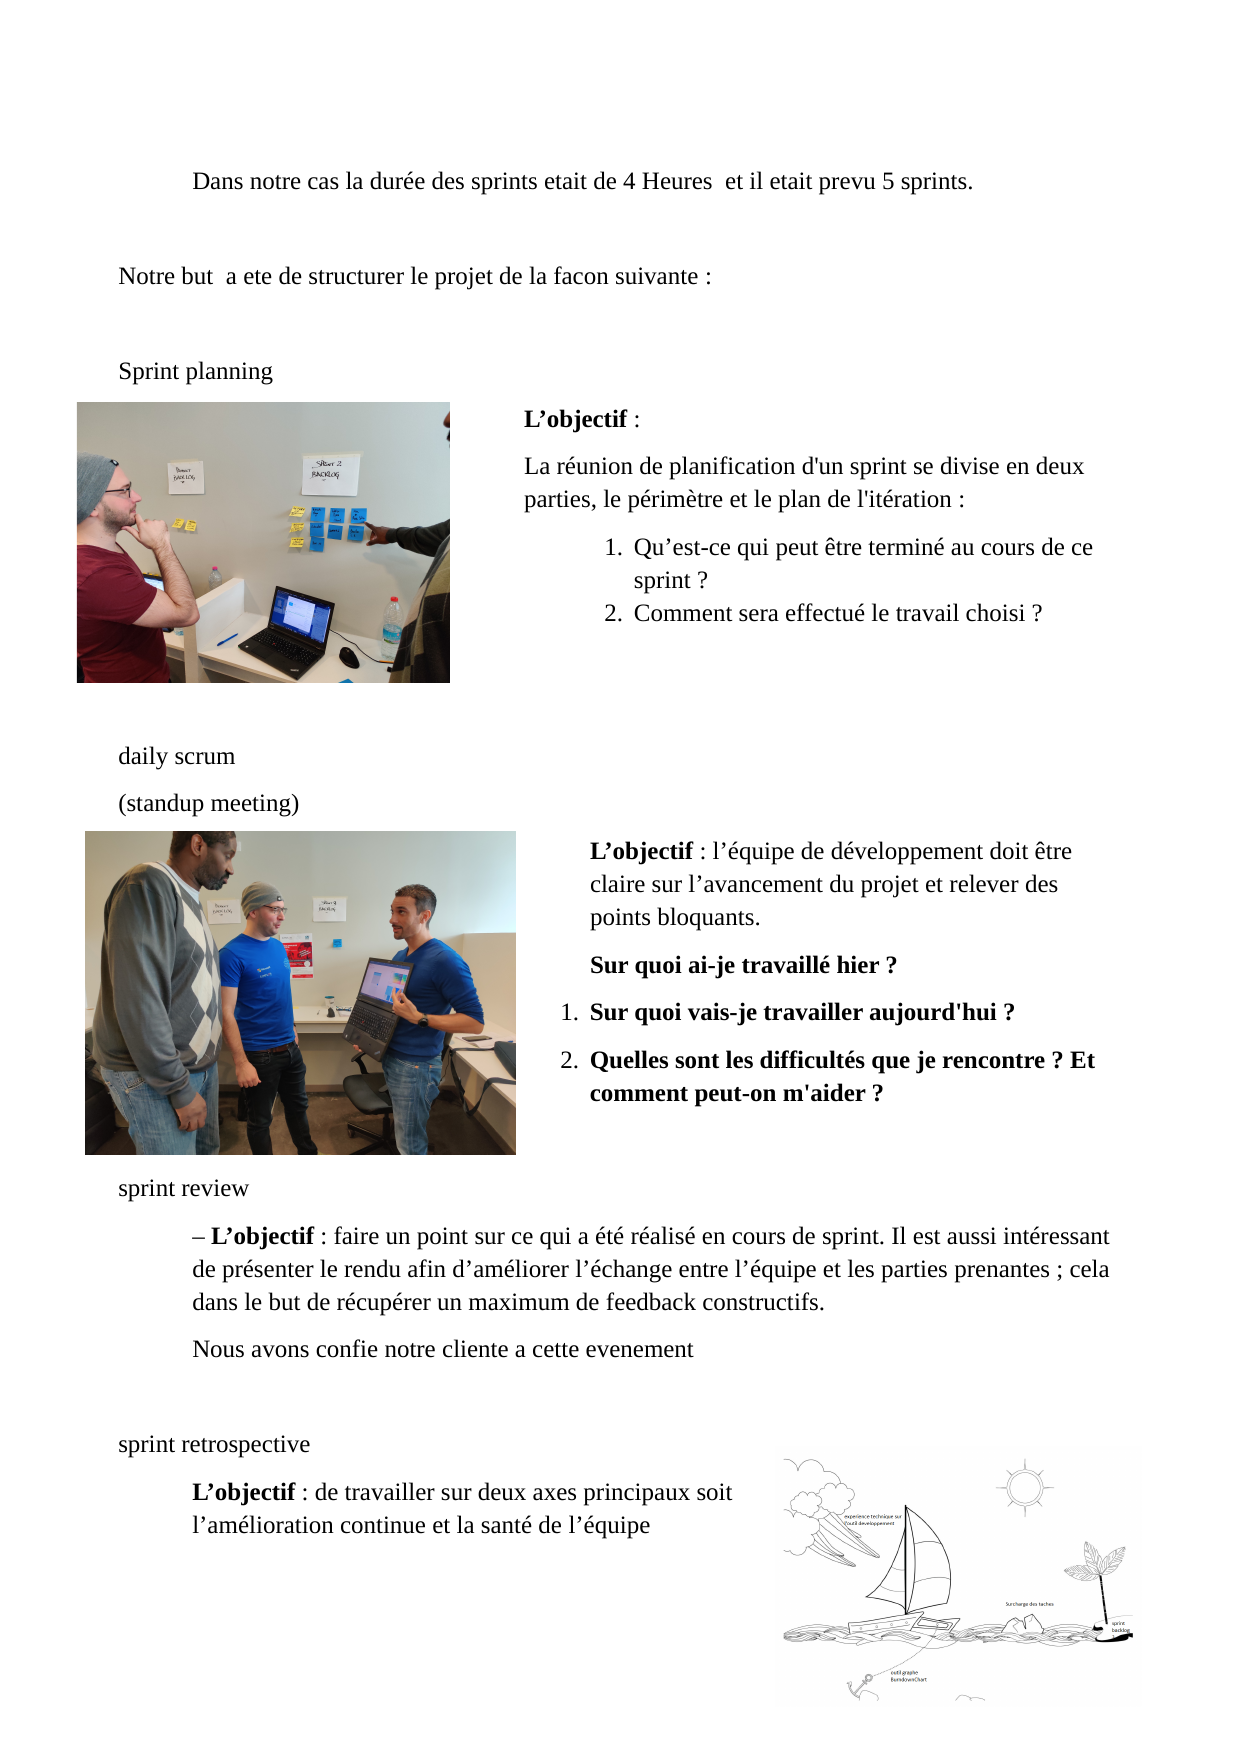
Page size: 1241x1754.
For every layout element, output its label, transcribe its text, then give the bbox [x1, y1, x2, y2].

text – L’objectif : faire un point sur ce qui a été réalisé en cours de sprint. Il est aussi intéressant de présenter le rendu afin d’améliorer l’échange entre l’équipe et les parties prenantes ; cela dans le but de récupérer un maximum de feedback constructifs. [192, 1221, 1122, 1316]
text Sur quoi ai-je travaillé hier ? [516, 950, 1122, 978]
text Sprint planning [118, 356, 1122, 385]
list Comment sera effectué le travail choisi ? [604, 598, 1122, 627]
text La réunion de planification d'un sprint se divise en deux parties, le périmètre et le plan de l'itération : [450, 451, 1122, 513]
text L’objectif : de travailler sur deux axes principaux soit l’amélioration continue et la santé de l’équipe [192, 1477, 775, 1572]
list Sur quoi vais-je travailler aujourd'hui ? [516, 997, 1122, 1026]
text sprint retrospective [118, 1429, 1122, 1458]
text L’objectif : l’équipe de développement doit être claire sur l’avancement du projet et relever des points bloquants. [516, 836, 1122, 931]
text sprint review [118, 1173, 1122, 1202]
text (standup meeting) [118, 788, 1122, 817]
text L’objectif : [450, 404, 1122, 432]
text Notre but a ete de structurer le projet de la facon suivante : [118, 261, 1122, 290]
text daily scrum [118, 741, 1122, 769]
list Qu’est-ce qui peut être terminé au cours de ce sprint ? [604, 532, 1122, 594]
text Dans notre cas la durée des sprints etait de 4 Heures et il etait prevu 5 sprints. [118, 166, 1122, 194]
list Quelles sont les difficultés que je rencontre ? Et comment peut-on m'aider ? [516, 1045, 1122, 1107]
picture [76, 402, 450, 683]
text Nous avons confie notre cliente a cette evenement [192, 1334, 1122, 1363]
picture [775, 1446, 1142, 1707]
picture [85, 831, 516, 1155]
